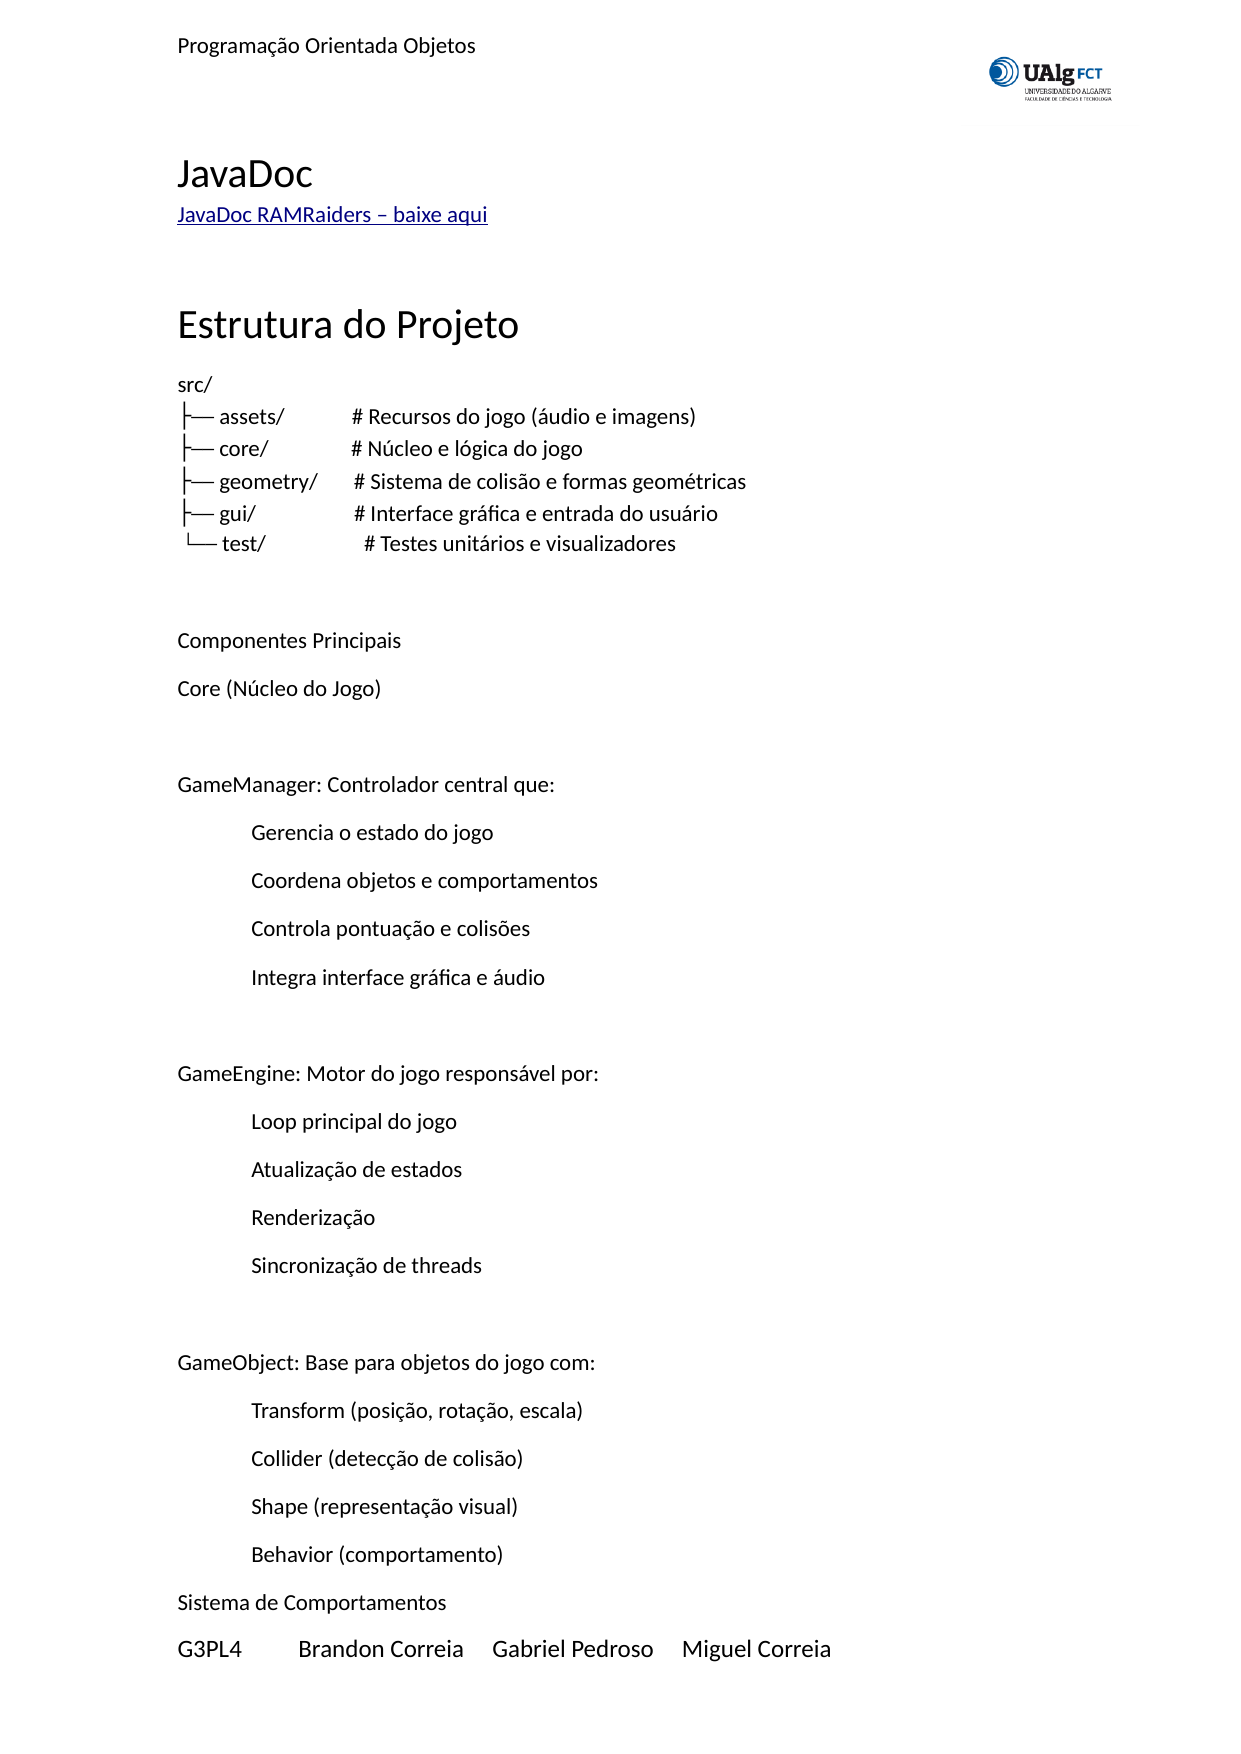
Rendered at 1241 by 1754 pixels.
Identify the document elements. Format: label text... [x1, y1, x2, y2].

text Collider (detecção de colisão) [177, 1444, 1064, 1472]
text Atualização de estados [177, 1155, 1064, 1183]
text GameManager: Controlador central que: [177, 770, 1064, 798]
text Loop principal do jogo [177, 1107, 1064, 1135]
text Core (Núcleo do Jogo) [177, 674, 1064, 702]
text Transform (posição, rotação, escala) [177, 1396, 1064, 1424]
subtitle JavaDoc [177, 147, 1064, 198]
text Behavior (comportamento) [177, 1540, 1064, 1568]
text Renderização [177, 1203, 1064, 1231]
text Estrutura do Projeto [177, 298, 1064, 349]
text Sistema de Comportamentos [177, 1588, 1064, 1616]
text Controla pontuação e colisões [177, 914, 1064, 942]
text Integra interface gráfica e áudio [177, 963, 1064, 991]
text JavaDoc RAMRaiders – baixe aqui [177, 200, 1064, 228]
text src/ ├── assets/ # Recursos do jogo (áudio e imagens) ├── core/ # Núcleo e lógica do jogo ├── geometry/ # Sistema de colisão e formas geométricas ├── gui/ # Interface gráfica e entrada do usuário └── test/ # Testes unitários e visualizadores [177, 370, 1064, 557]
text Gerencia o estado do jogo [177, 818, 1064, 846]
text GameEngine: Motor do jogo responsável por: [177, 1059, 1064, 1087]
text Shape (representação visual) [177, 1492, 1064, 1520]
text GameObject: Base para objetos do jogo com: [177, 1348, 1064, 1376]
text Componentes Principais [177, 626, 1064, 654]
text Coordena objetos e comportamentos [177, 866, 1064, 894]
text Sincronização de threads [177, 1251, 1064, 1279]
